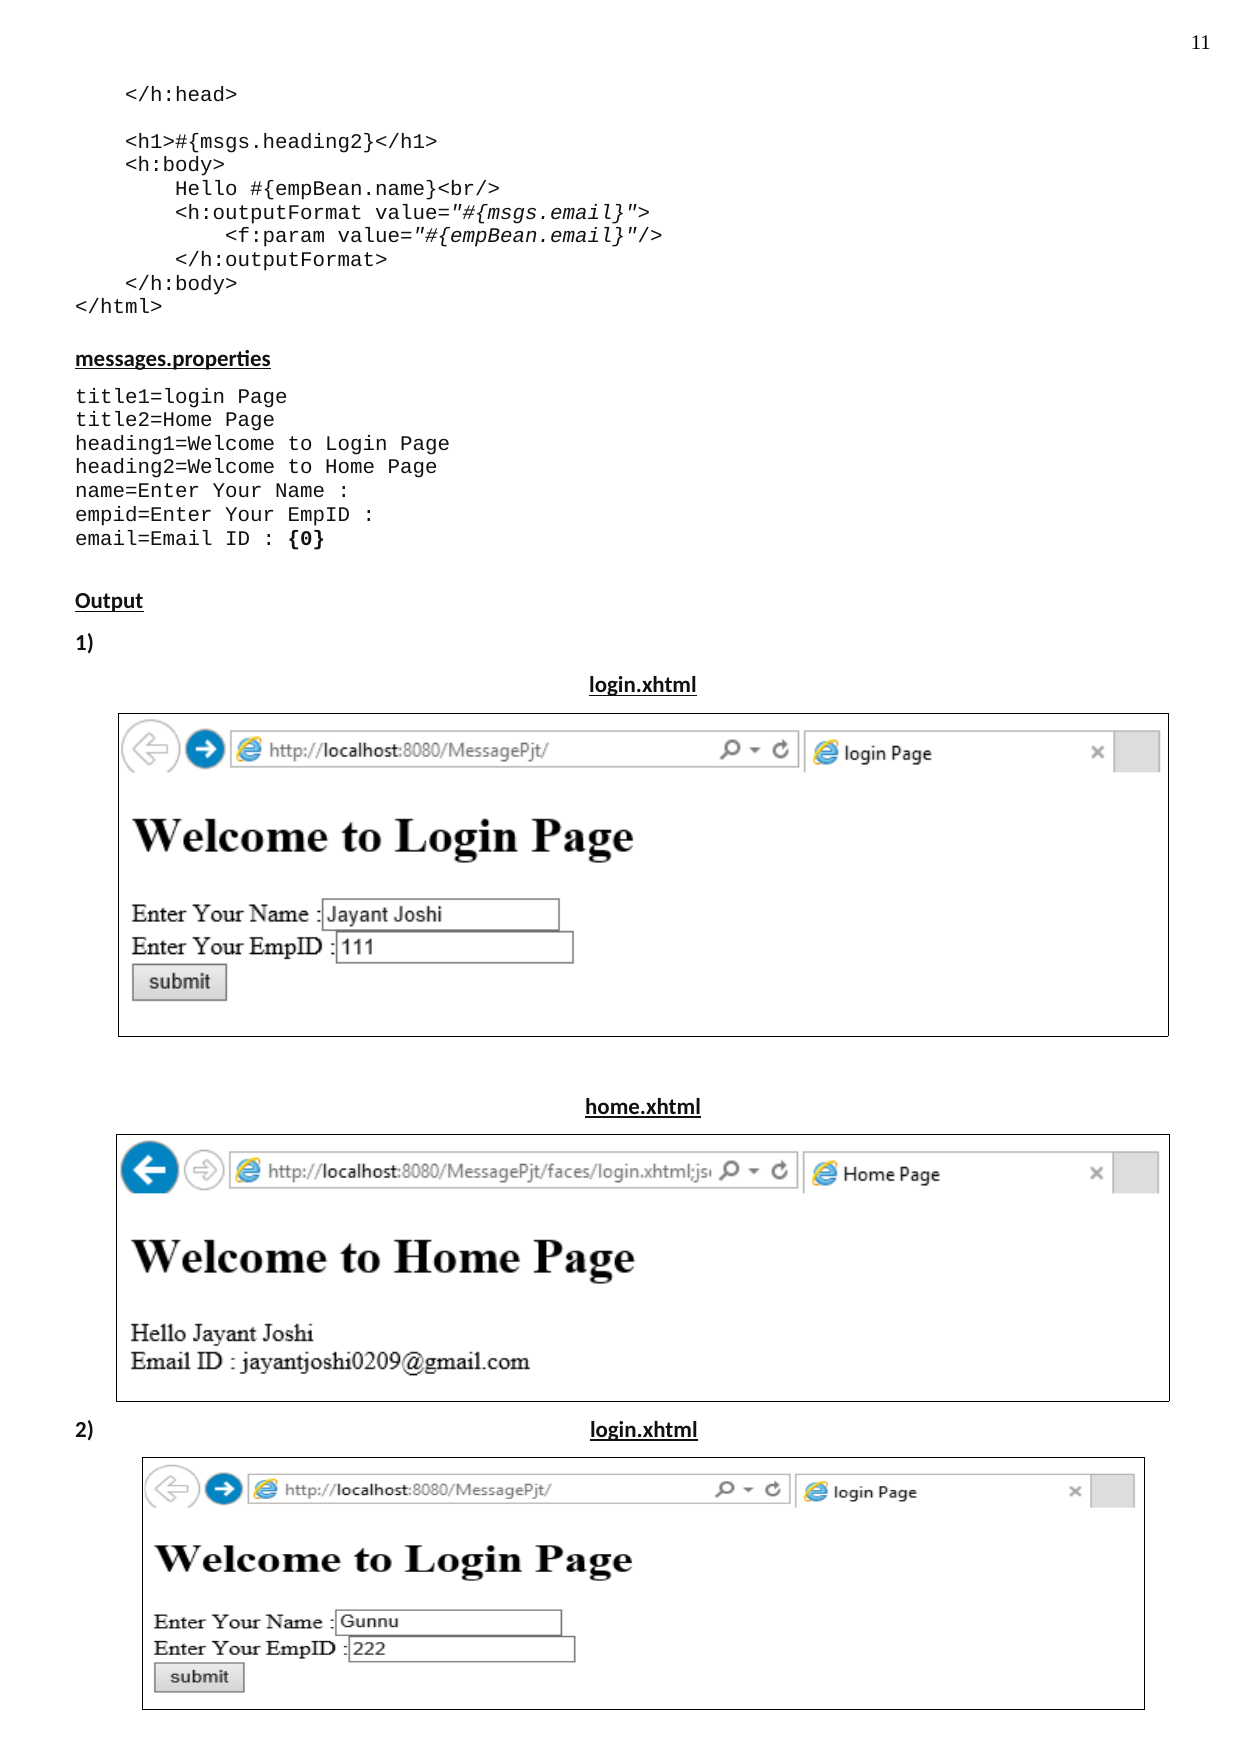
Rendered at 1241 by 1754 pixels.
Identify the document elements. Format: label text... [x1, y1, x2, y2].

text <f:param value="#{empBean.email}"/> [75, 225, 1211, 249]
text <h:outputFormat value="#{msgs.email}"> [75, 202, 1211, 225]
text </html> [75, 296, 1211, 320]
text empid=Enter Your EmpID : [75, 504, 1211, 527]
text email=Email ID : {0} [75, 527, 1211, 551]
text 2) login.xhtml [75, 1134, 1211, 1443]
text heading1=Welcome to Login Page [75, 433, 1211, 457]
text <h:body> [75, 154, 1211, 178]
text login.xhtml [75, 671, 1211, 698]
text heading2=Welcome to Home Page [75, 457, 1211, 480]
text Hello #{empBean.name}<br/> [75, 178, 1211, 202]
text messages.properties [75, 344, 1211, 372]
text title2=Home Page [75, 409, 1211, 433]
text </h:body> [75, 273, 1211, 296]
text <h1>#{msgs.heading2}</h1> [75, 131, 1211, 154]
text Output [75, 587, 1211, 614]
text </h:outputFormat> [75, 249, 1211, 273]
text </h:head> [75, 83, 1211, 107]
text home.xhtml [75, 1092, 1211, 1120]
text 1) [75, 628, 1211, 657]
text title1=login Page [75, 386, 1211, 409]
text name=Enter Your Name : [75, 480, 1211, 504]
